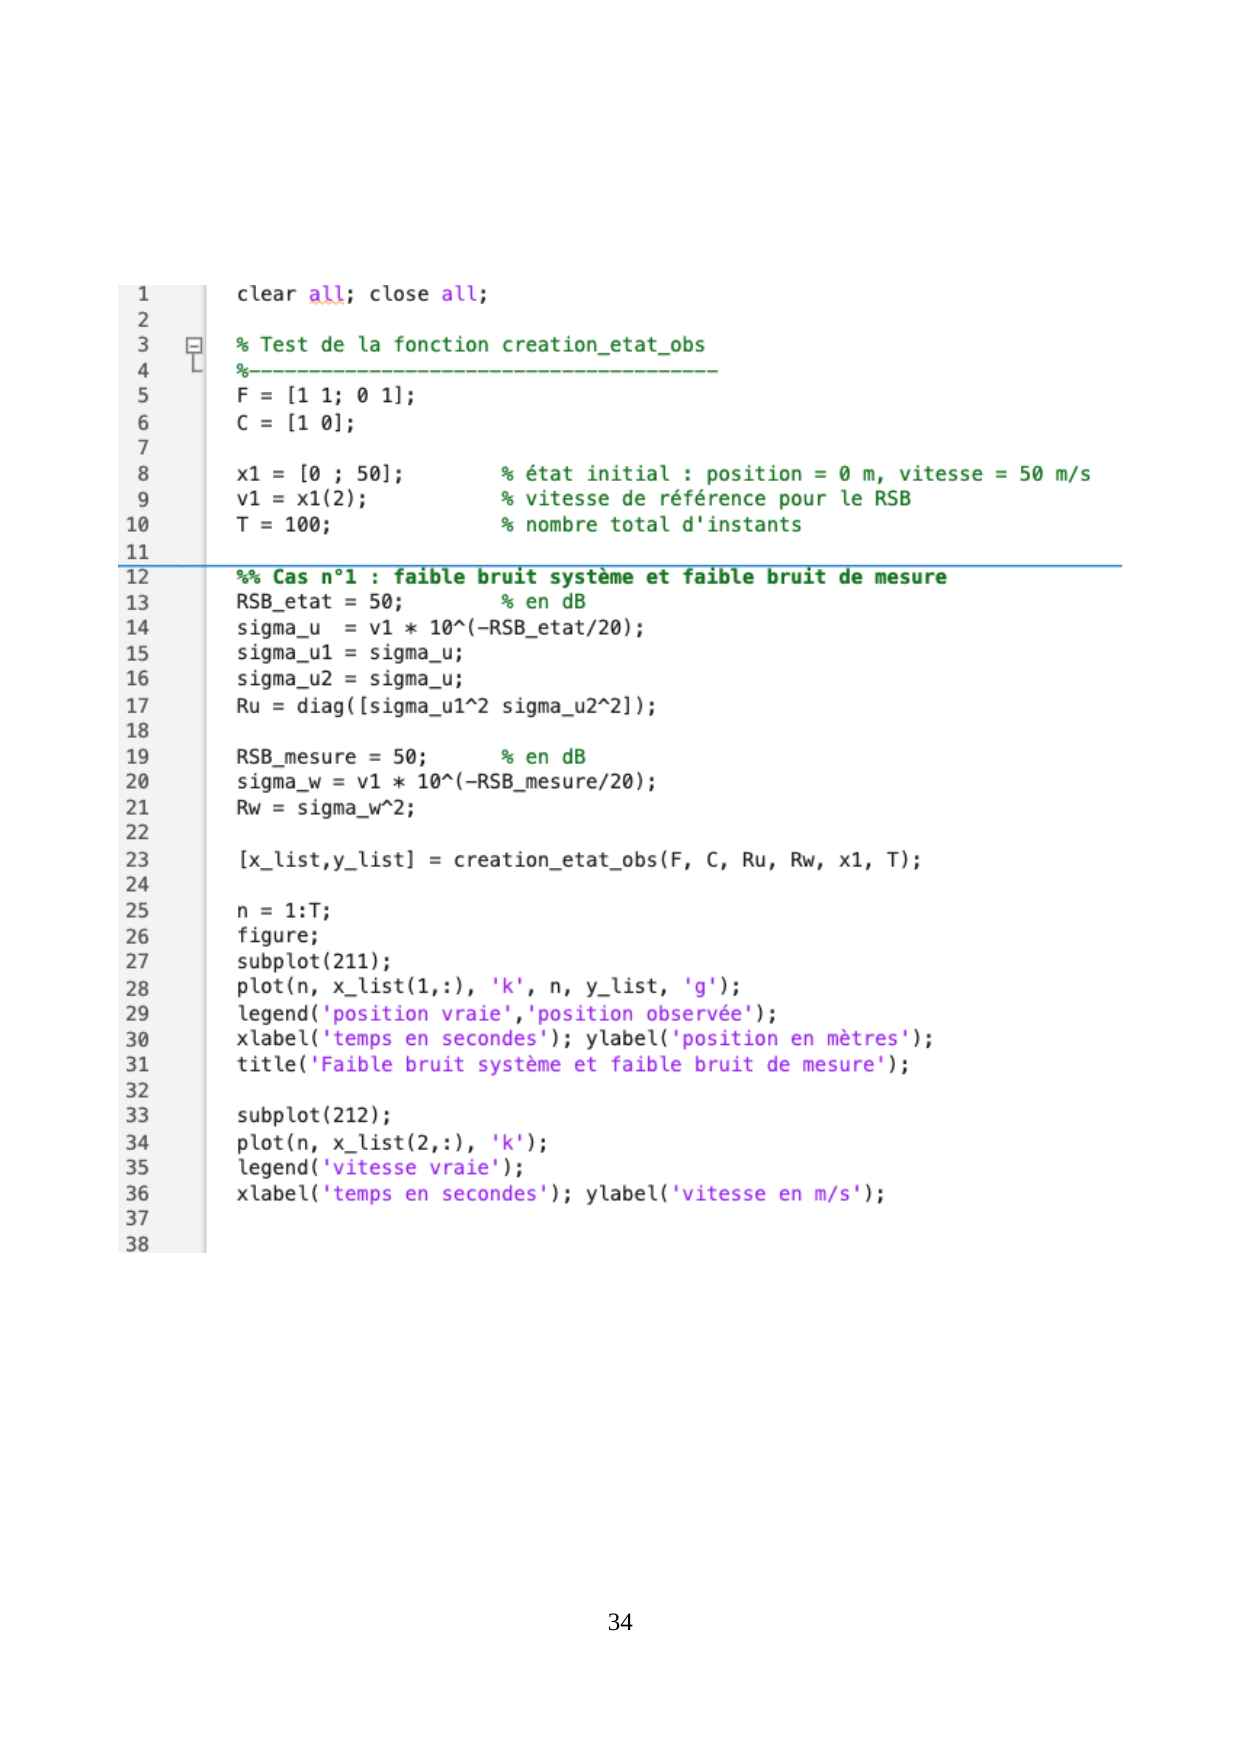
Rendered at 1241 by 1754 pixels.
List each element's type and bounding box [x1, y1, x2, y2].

picture [118, 285, 1123, 1253]
